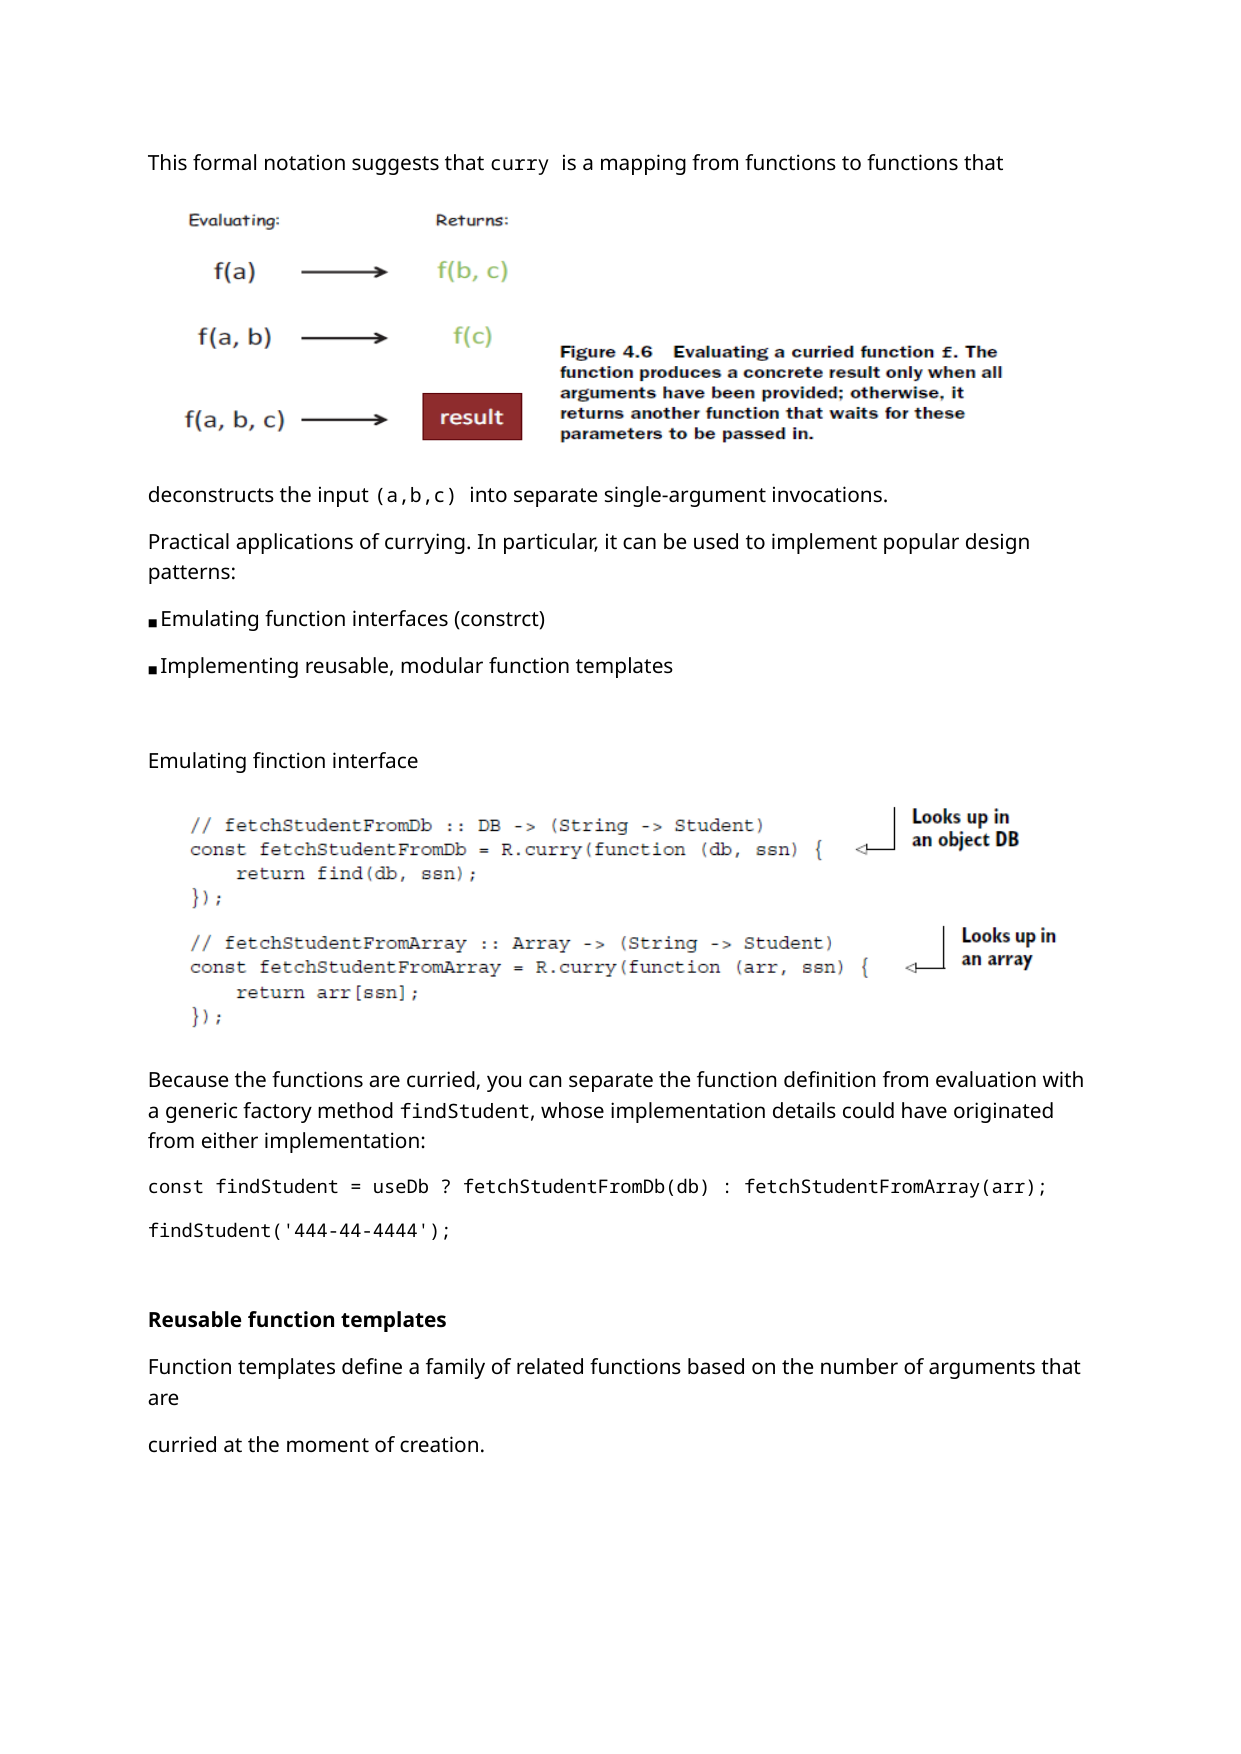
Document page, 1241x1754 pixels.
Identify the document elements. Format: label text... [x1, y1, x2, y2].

text ■ Emulating function interfaces (constrct) [148, 604, 1093, 633]
text This formal notation suggests that curry is a mapping from functions to functions that deconstructs the input (a,b,c) into separate single-argument invocations. [148, 148, 1093, 508]
text ■ Implementing reusable, modular function templates [148, 652, 1093, 680]
text curried at the moment of creation. [148, 1430, 1093, 1458]
text Because the functions are curried, you can separate the function definition from evaluation with a generic factory method findStudent, whose implementation details could have originated from either implementation: [148, 1064, 1093, 1155]
text findStudent('444-44-4444'); [148, 1217, 1093, 1243]
text Reusable function templates [148, 1305, 1093, 1334]
text Emulating finction interface [148, 746, 1093, 774]
text const findStudent = useDb ? fetchStudentFromDb(db) : fetchStudentFromArray(arr); [148, 1173, 1093, 1199]
text Function templates define a family of related functions based on the number of arguments that are [148, 1352, 1093, 1411]
text Practical applications of currying. In particular, it can be used to implement popular design patterns: [148, 527, 1093, 586]
